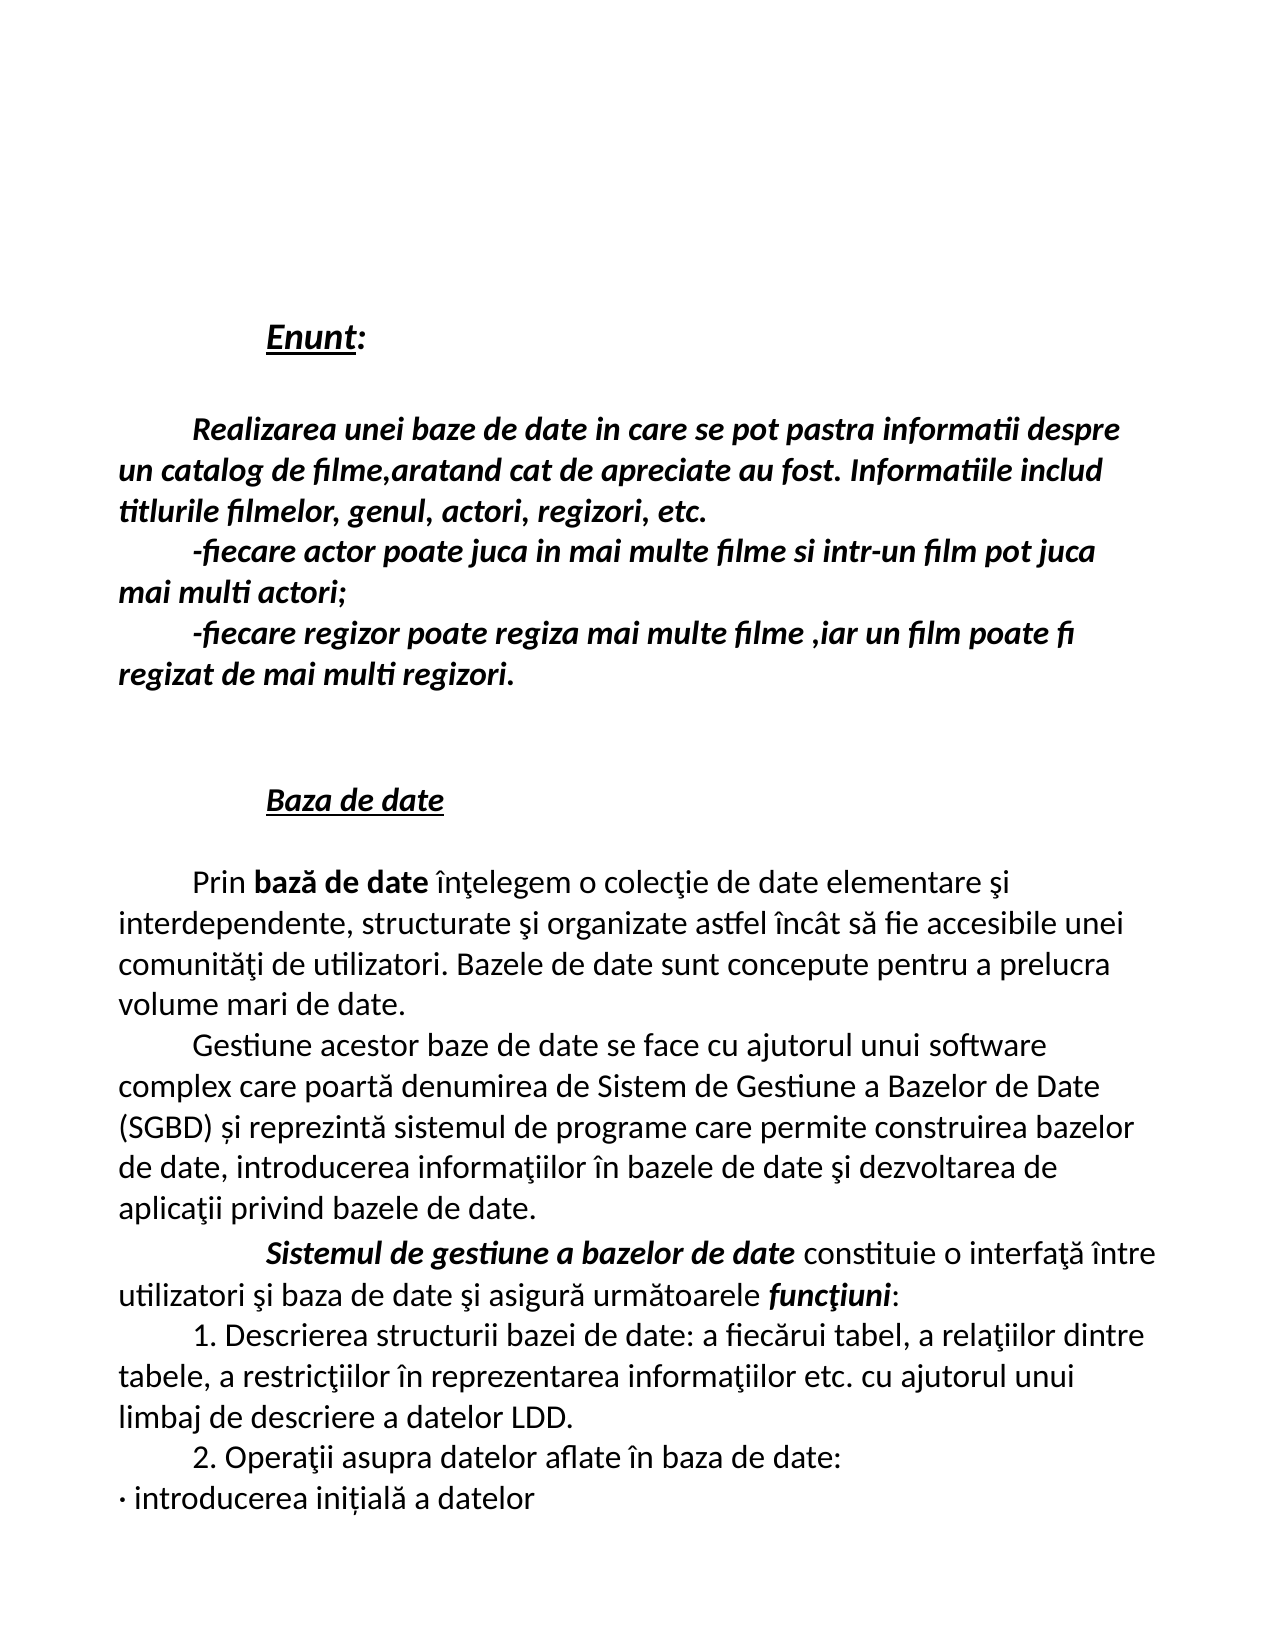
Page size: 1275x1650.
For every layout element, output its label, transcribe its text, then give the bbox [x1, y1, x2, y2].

text Baza de date [118, 775, 1157, 821]
text Gestiune acestor baze de date se face cu ajutorul unui software complex care poartă denumirea de Sistem de Gestiune a Bazelor de Date (SGBD) și reprezintă sistemul de programe care permite construirea bazelor de date, introducerea informaţiilor în bazele de date şi dezvoltarea de aplicaţii privind bazele de date. [118, 1024, 1157, 1228]
text Sistemul de gestiune a bazelor de date constituie o interfaţă între utilizatori şi baza de date şi asigură următoarele funcţiuni: [118, 1228, 1157, 1314]
text · introducerea inițială a datelor [118, 1477, 1157, 1518]
text Realizarea unei baze de date in care se pot pastra informatii despre un catalog de filme,aratand cat de apreciate au fost. Informatiile includ titlurile filmelor, genul, actori, regizori, etc. [118, 408, 1157, 530]
text Enunt: [118, 301, 1157, 362]
text -fiecare regizor poate regiza mai multe filme ,iar un film poate fi regizat de mai multi regizori. [118, 612, 1157, 693]
text Prin bază de date înţelegem o colecţie de date elementare şi interdependente, structurate şi organizate astfel încât să fie accesibile unei comunităţi de utilizatori. Bazele de date sunt concepute pentru a prelucra volume mari de date. [118, 861, 1157, 1024]
text 2. Operaţii asupra datelor aflate în baza de date: [118, 1437, 1157, 1477]
text 1. Descrierea structurii bazei de date: a fiecărui tabel, a relaţiilor dintre tabele, a restricţiilor în reprezentarea informaţiilor etc. cu ajutorul unui limbaj de descriere a datelor LDD. [118, 1314, 1157, 1437]
text -fiecare actor poate juca in mai multe filme si intr-un film pot juca mai multi actori; [118, 530, 1157, 612]
